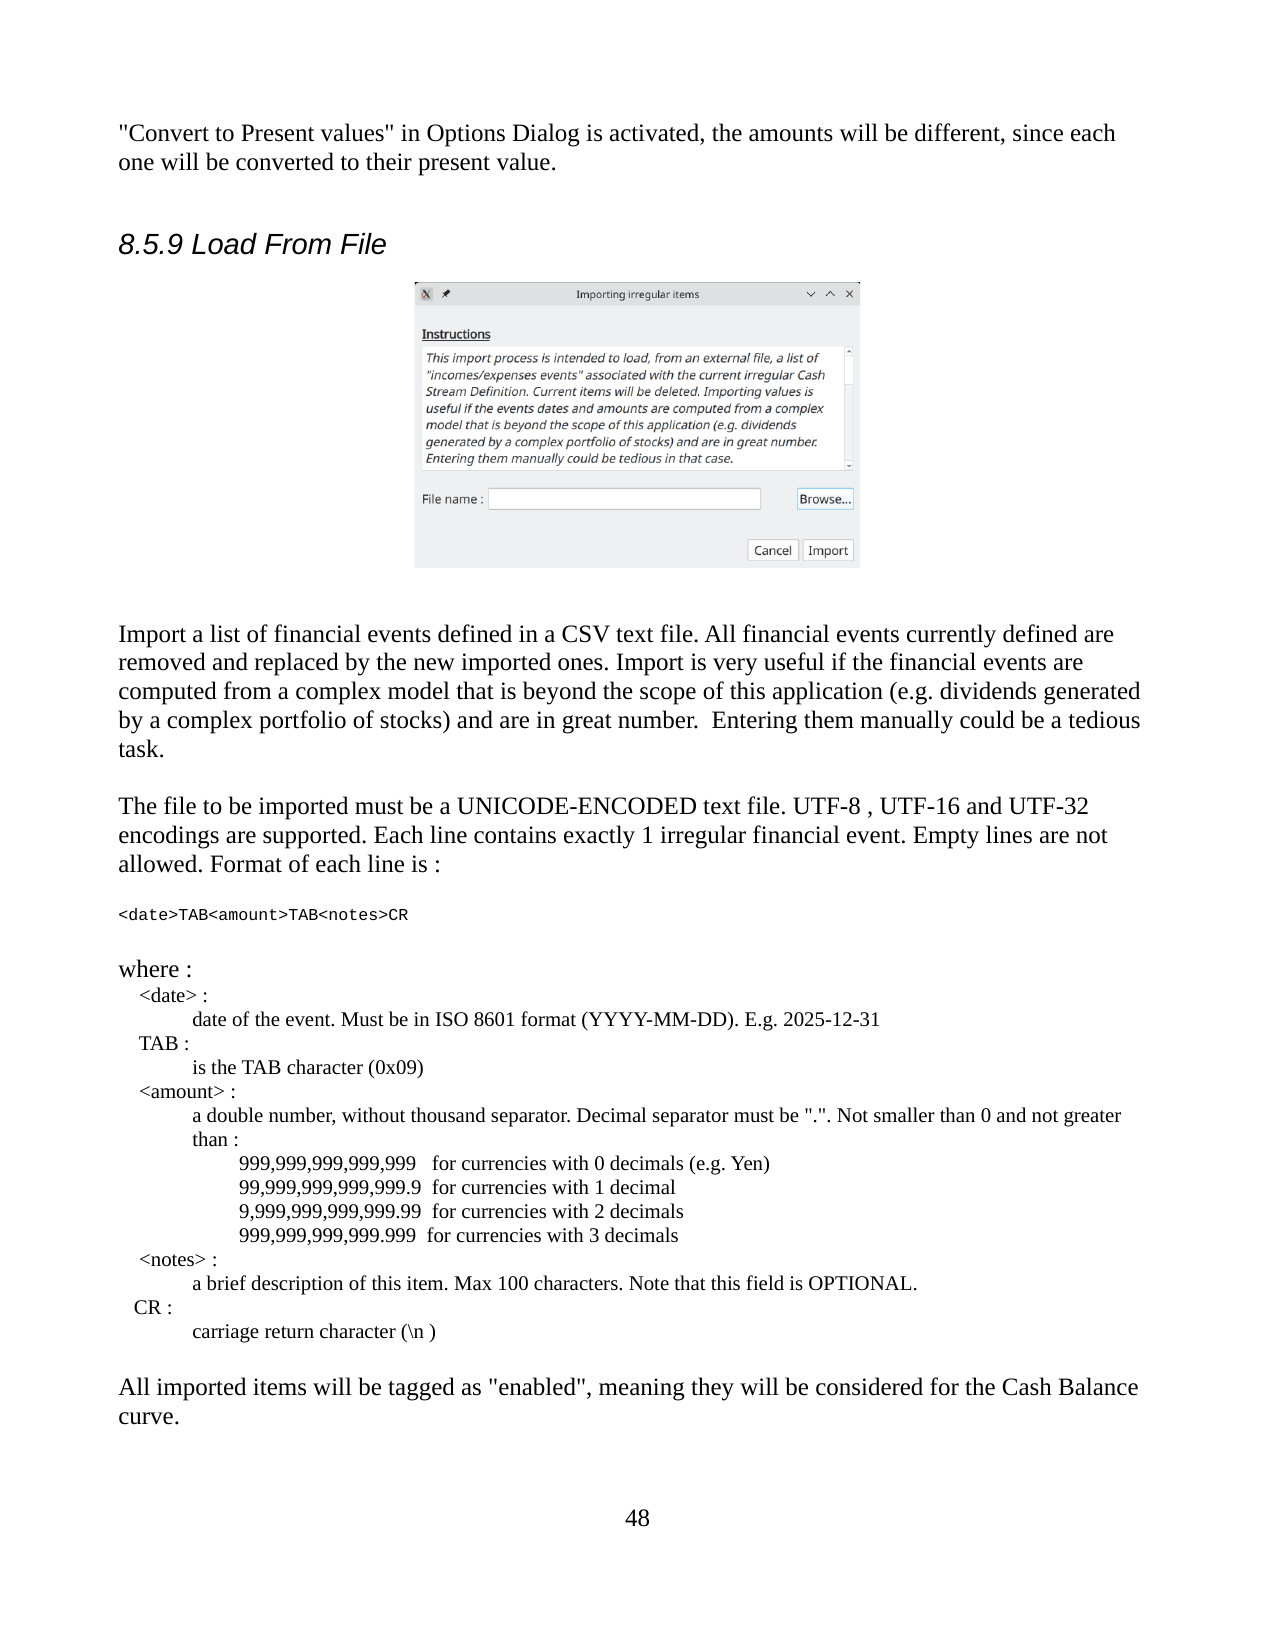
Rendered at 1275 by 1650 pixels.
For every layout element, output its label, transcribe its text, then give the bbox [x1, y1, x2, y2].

picture [414, 282, 861, 568]
text CR : [118, 1295, 1157, 1319]
text 99,999,999,999,999.9 for currencies with 1 decimal [192, 1175, 1157, 1199]
text <notes> : [118, 1247, 1157, 1271]
text a double number, without thousand separator. Decimal separator must be ".". Not smaller than 0 and not greater than : [192, 1103, 1157, 1151]
text Import a list of financial events defined in a CSV text file. All financial events currently defined are removed and replaced by the new imported ones. Import is very useful if the financial events are computed from a complex model that is beyond the scope of this application (e.g. dividends generated by a complex portfolio of stocks) and are in great number. Entering them manually could be a tedious task. [118, 619, 1157, 762]
text a brief description of this item. Max 100 characters. Note that this field is OPTIONAL. [192, 1271, 1157, 1295]
text where : [118, 954, 1157, 982]
text <amount> : [118, 1079, 1157, 1103]
text 999,999,999,999.999 for currencies with 3 decimals [192, 1223, 1157, 1247]
text date of the event. Must be in ISO 8601 format (YYYY-MM-DD). E.g. 2025-12-31 [192, 1007, 1157, 1031]
text <date>TAB<amount>TAB<notes>CR [118, 906, 1157, 925]
text All imported items will be tagged as "enabled", meaning they will be considered for the Cash Balance curve. [118, 1372, 1157, 1430]
text TAB : [118, 1031, 1157, 1055]
text <date> : [118, 982, 1157, 1007]
text The file to be imported must be a UNICODE-ENCODED text file. UTF-8 , UTF-16 and UTF-32 encodings are supported. Each line contains exactly 1 irregular financial event. Empty lines are not allowed. Format of each line is : [118, 791, 1157, 877]
text carriage return character (\n ) [192, 1319, 1157, 1343]
text is the TAB character (0x09) [192, 1055, 1157, 1079]
text 9,999,999,999,999.99 for currencies with 2 decimals [192, 1199, 1157, 1223]
text 999,999,999,999,999 for currencies with 0 decimals (e.g. Yen) [192, 1151, 1157, 1175]
subtitle Load From File [118, 227, 1157, 260]
text "Convert to Present values" in Options Dialog is activated, the amounts will be different, since each one will be converted to their present value. [118, 118, 1157, 176]
